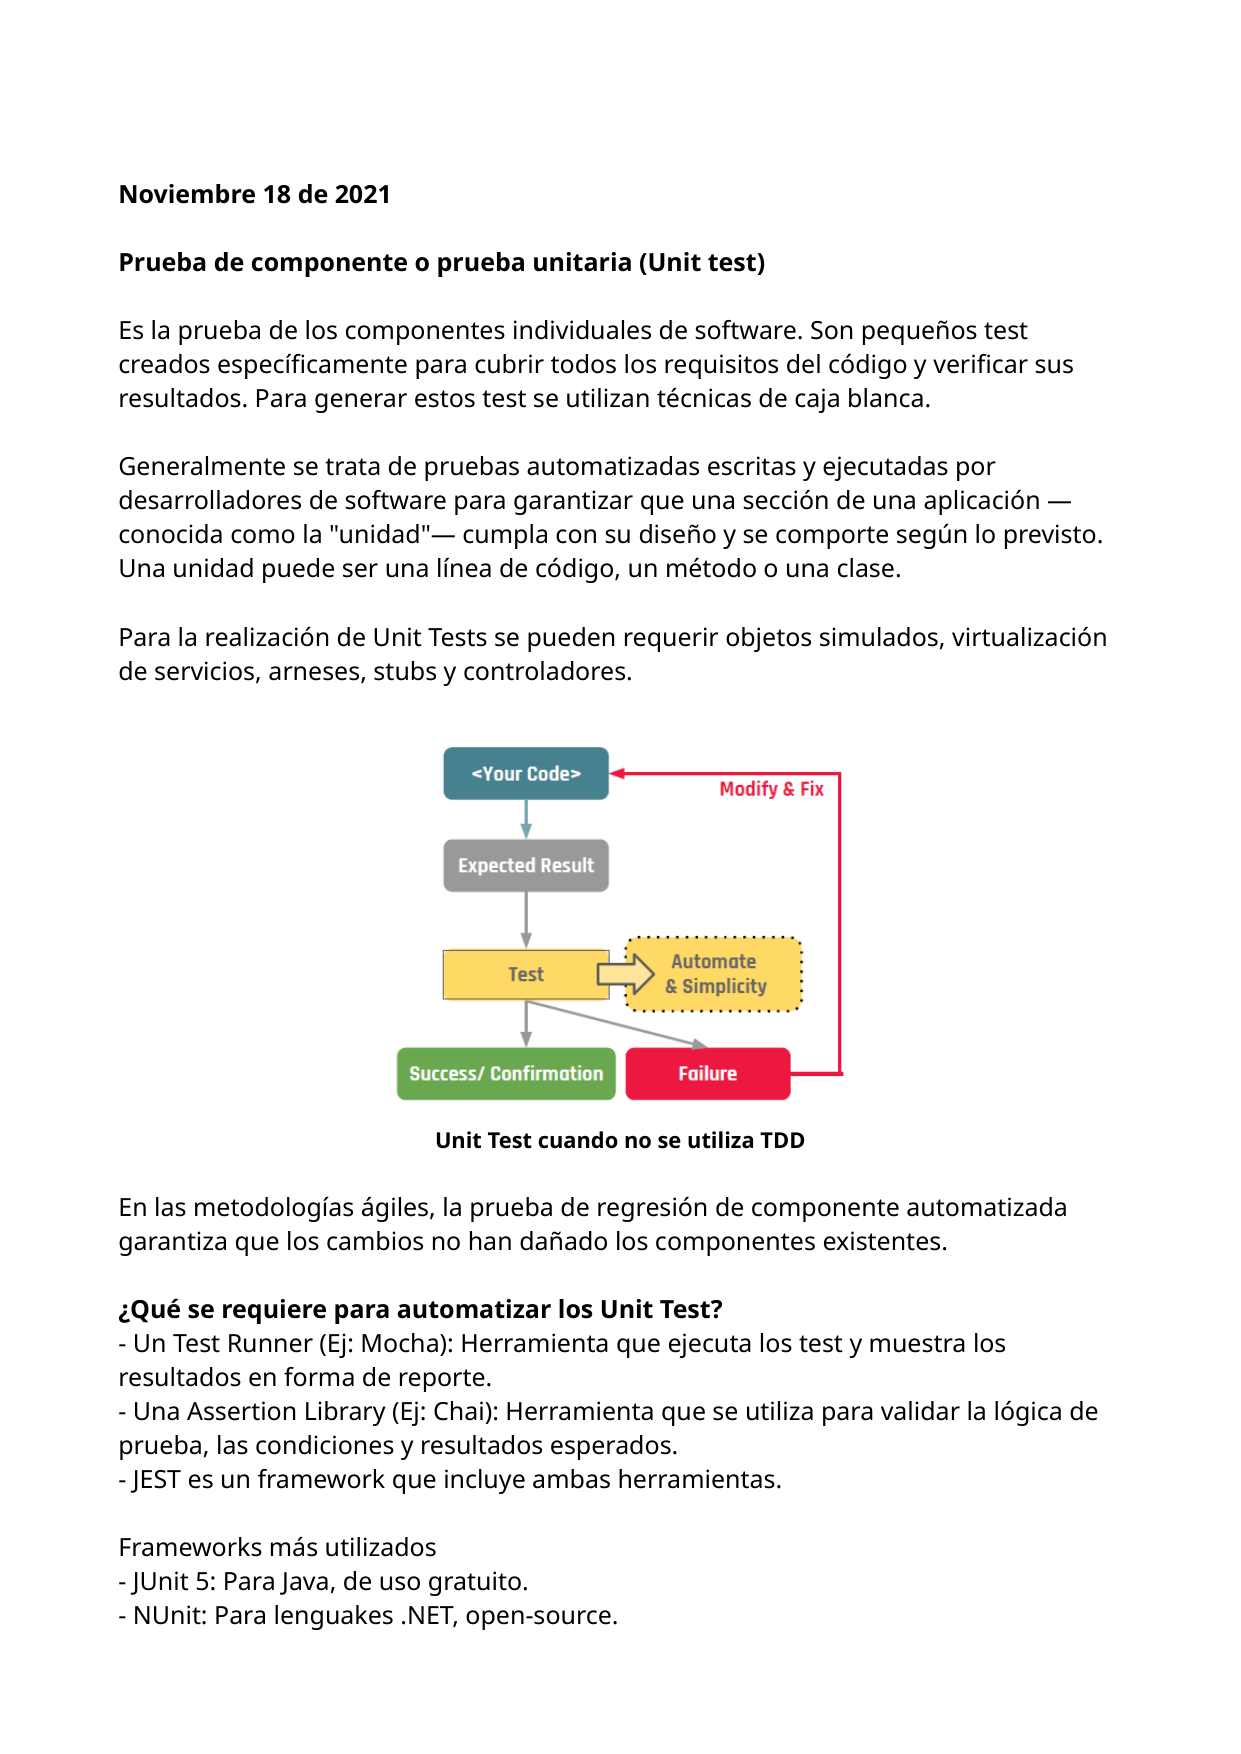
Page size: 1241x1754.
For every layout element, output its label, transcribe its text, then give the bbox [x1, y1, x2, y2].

text En las metodologías ágiles, la prueba de regresión de componente automatizada garantiza que los cambios no han dañado los componentes existentes. [118, 1189, 1122, 1257]
text Frameworks más utilizados [118, 1530, 1122, 1564]
text - JUnit 5: Para Java, de uso gratuito. [118, 1564, 1122, 1598]
picture [390, 745, 851, 1102]
text ¿Qué se requiere para automatizar los Unit Test? [118, 1291, 1122, 1326]
text Unit Test cuando no se utiliza TDD [118, 721, 1122, 1155]
text Noviembre 18 de 2021 [118, 176, 1122, 210]
text - Una Assertion Library (Ej: Chai): Herramienta que se utiliza para validar la lógica de prueba, las condiciones y resultados esperados. [118, 1394, 1122, 1462]
text - JEST es un framework que incluye ambas herramientas. [118, 1462, 1122, 1496]
text - NUnit: Para lenguakes .NET, open-source. [118, 1598, 1122, 1632]
text Prueba de componente o prueba unitaria (Unit test) [118, 244, 1122, 278]
text Para la realización de Unit Tests se pueden requerir objetos simulados, virtualización de servicios, arneses, stubs y controladores. [118, 619, 1122, 687]
text Es la prueba de los componentes individuales de software. Son pequeños test creados específicamente para cubrir todos los requisitos del código y verificar sus resultados. Para generar estos test se utilizan técnicas de caja blanca. [118, 313, 1122, 415]
text Generalmente se trata de pruebas automatizadas escritas y ejecutadas por desarrolladores de software para garantizar que una sección de una aplicación —conocida como la "unidad"— cumpla con su diseño y se comporte según lo previsto. Una unidad puede ser una línea de código, un método o una clase. [118, 449, 1122, 585]
text - Un Test Runner (Ej: Mocha): Herramienta que ejecuta los test y muestra los resultados en forma de reporte. [118, 1326, 1122, 1394]
